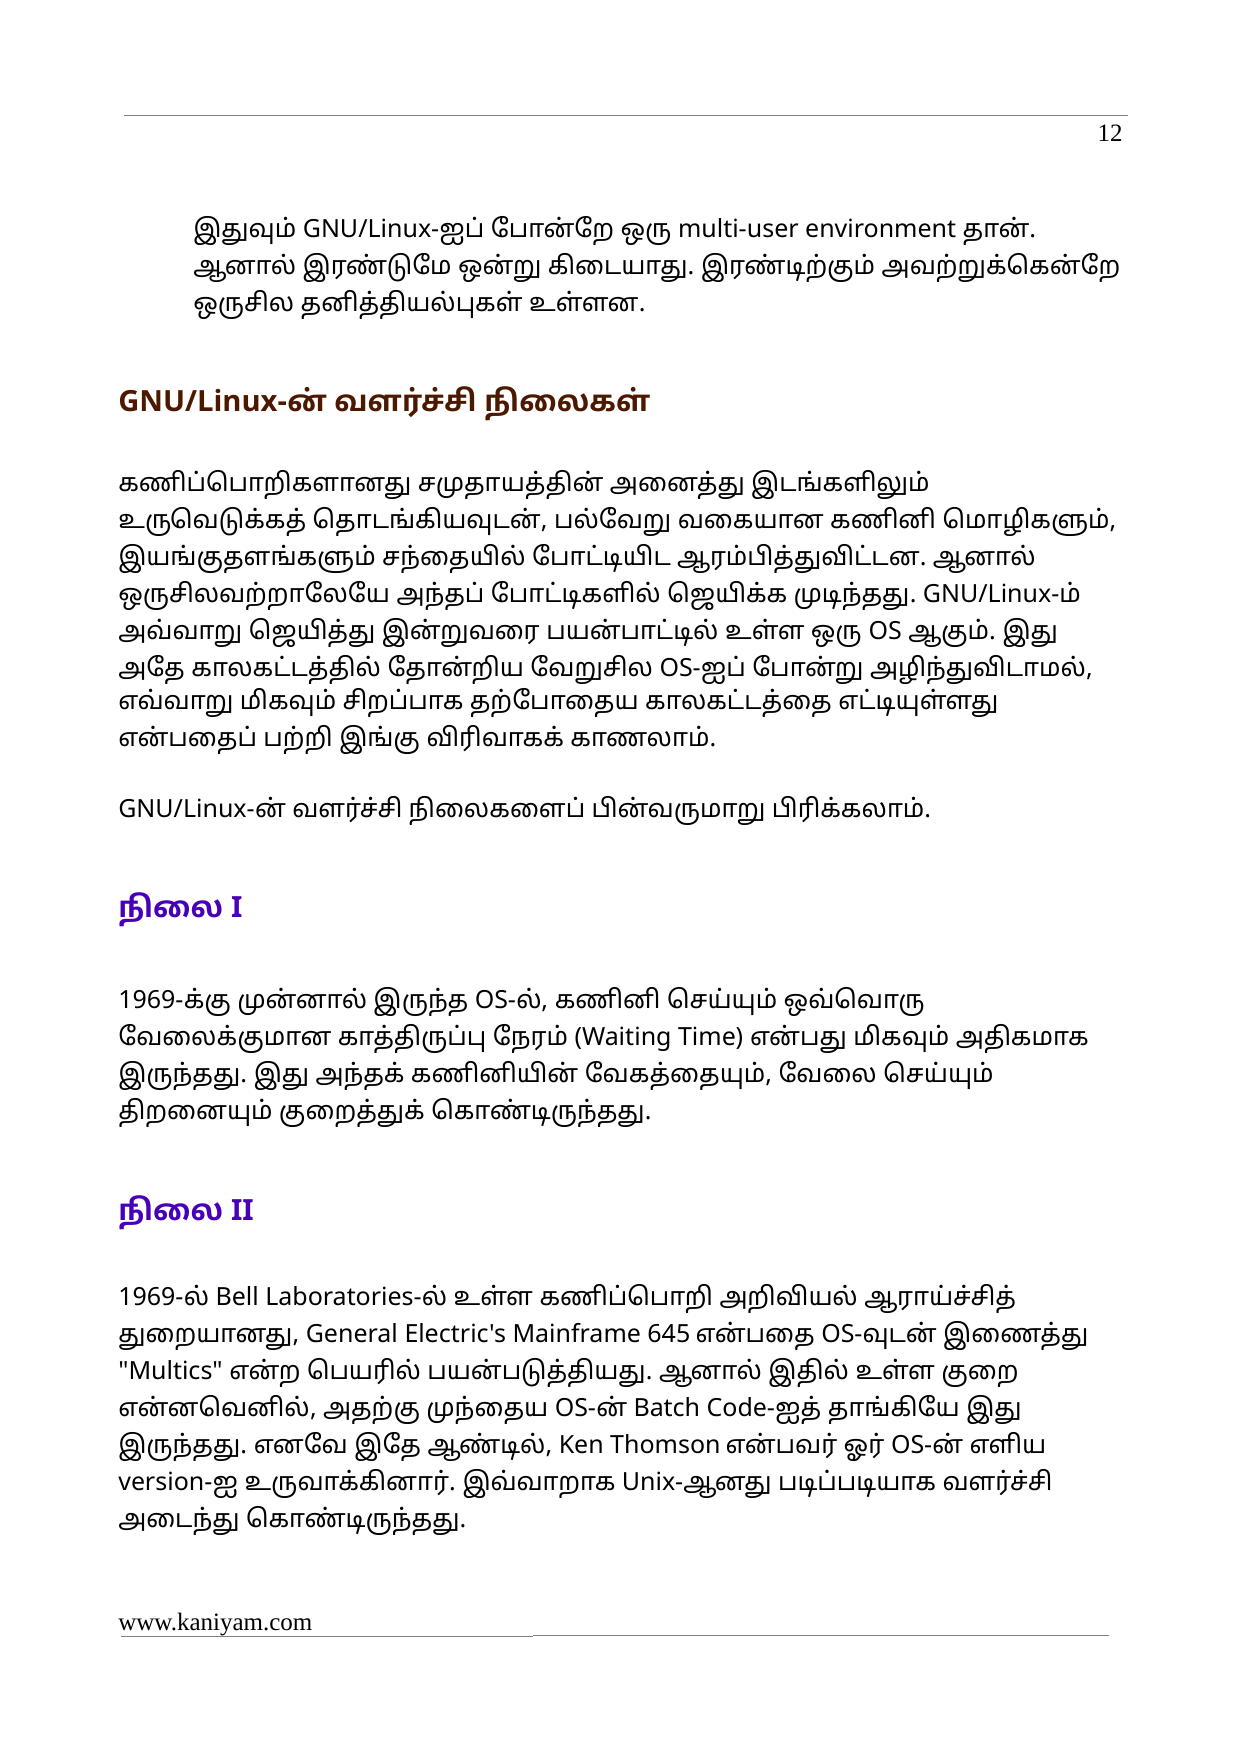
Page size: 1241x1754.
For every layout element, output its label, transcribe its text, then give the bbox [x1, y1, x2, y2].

subtitle நிலை II [118, 1189, 1122, 1232]
text கணிப்பொறிகளானது சமுதாயத்தின் அனைத்து இடங்களிலும் உருவெடுக்கத் தொடங்கியவுடன், பல்வேறு வகையான கணினி மொழிகளும், இயங்குதளங்களும் சந்தையில் போட்டியிட ஆரம்பித்துவிட்டன. ஆனால் ஒருசிலவற்றாலேயே அந்தப் போட்டிகளில் ஜெயிக்க முடிந்தது. GNU/Linux-ம் அவ்வாறு ஜெயித்து இன்றுவரை பயன்பாட்டில் உள்ள ஒரு OS ஆகும். இது அதே காலகட்டத்தில் தோன்றிய வேறுசில OS-ஐப் போன்று அழிந்துவிடாமல், எவ்வாறு மிகவும் சிறப்பாக தற்போதைய காலகட்டத்தை எட்டியுள்ளது என்பதைப் பற்றி இங்கு விரிவாகக் காணலாம். GNU/Linux-ன் வளர்ச்சி நிலைகளைப் பின்வருமாறு பிரிக்கலாம். [118, 469, 1122, 862]
text 1969-ல் Bell Laboratories-ல் உள்ள கணிப்பொறி அறிவியல் ஆராய்ச்சித் துறையானது, General Electric's Mainframe 645என்பதை OS-வுடன் இணைத்து "Multics" என்ற பெயரில் பயன்படுத்தியது. ஆனால் இதில் உள்ள குறை என்னவெனில், அதற்கு முந்தைய OS-ன் Batch Code-ஐத் தாங்கியே இது இருந்தது. எனவே இதே ஆண்டில், Ken Thomsonஎன்பவர் ஓர் OS-ன் எளிய version-ஐ உருவாக்கினார். இவ்வாறாக Unix-ஆனது படிப்படியாக வளர்ச்சி அடைந்து கொண்டிருந்தது. [118, 1278, 1122, 1571]
subtitle GNU/Linux-ன் வளர்ச்சி நிலைகள் [118, 380, 1122, 457]
list இதுவும் GNU/Linux-ஐப் போன்றே ஒரு multi-user environment தான். ஆனால் இரண்டுமே ஒன்று கிடையாது. இரண்டிற்கும் அவற்றுக்கென்றே ஒருசில தனித்தியல்புகள் உள்ளன. [156, 176, 1122, 321]
subtitle நிலை I [118, 887, 1122, 930]
text 1969-க்கு முன்னால் இருந்த OS-ல், கணினி செய்யும் ஒவ்வொரு வேலைக்குமான காத்திருப்பு நேரம் (Waiting Time) என்பது மிகவும் அதிகமாக இருந்தது. இது அந்தக் கணினியின் வேகத்தையும், வேலை செய்யும் திறனையும் குறைத்துக் கொண்டிருந்தது. [118, 982, 1122, 1164]
